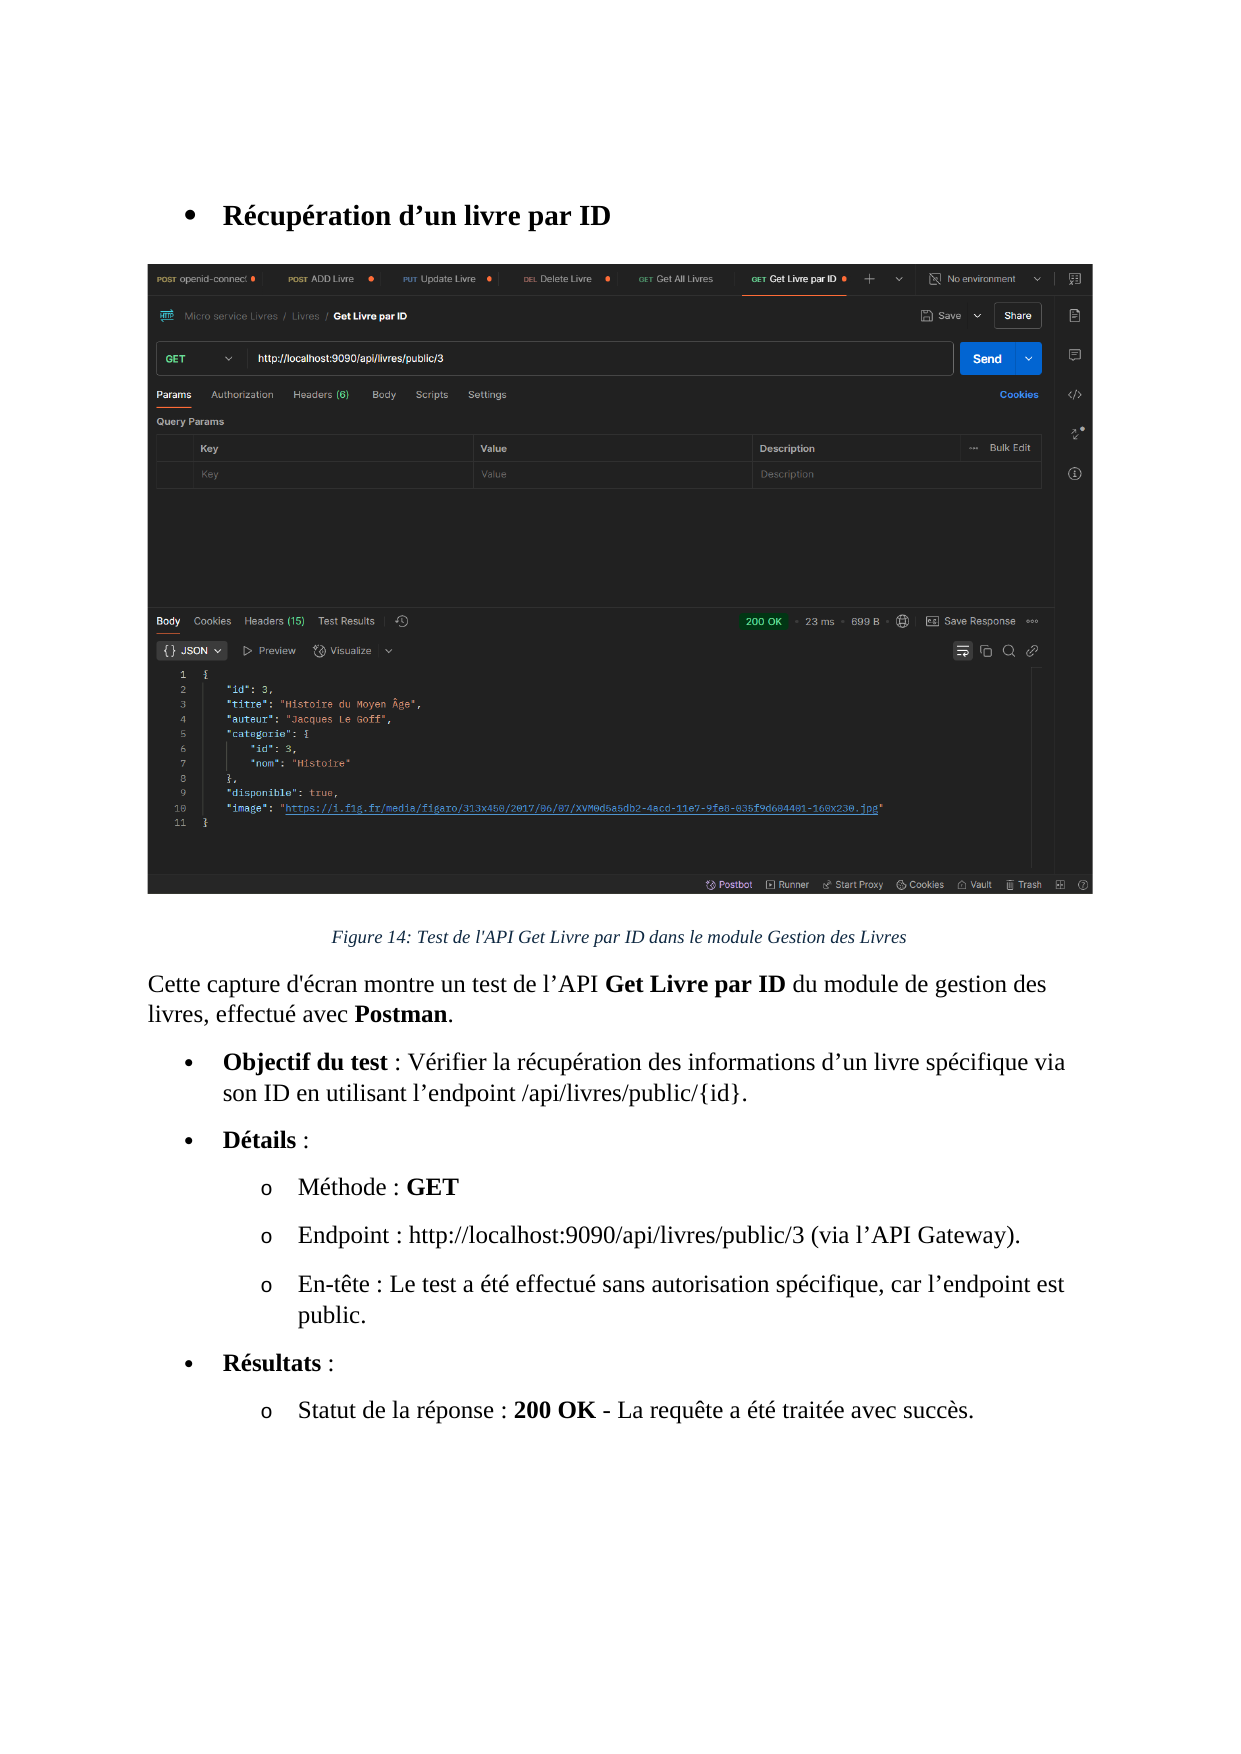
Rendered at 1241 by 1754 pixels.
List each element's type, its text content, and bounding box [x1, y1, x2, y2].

list Méthode : GET [260, 1172, 1093, 1202]
list Détails : [185, 1125, 1093, 1154]
list Récupération d’un livre par ID [185, 198, 1093, 231]
text Cette capture d'écran montre un test de l’API Get Livre par ID du module de gestion des livres, effectué avec Postman. [148, 969, 1093, 1028]
list Objectif du test : Vérifier la récupération des informations d’un livre spécifique via son ID en utilisant l’endpoint /api/livres/public/{id}. [185, 1047, 1093, 1106]
list En-tête : Le test a été effectué sans autorisation spécifique, car l’endpoint est public. [260, 1269, 1093, 1329]
text Figure 14: Test de l'API Get Livre par ID dans le module Gestion des Livres [148, 926, 1093, 948]
list Endpoint : http://localhost:9090/api/livres/public/3 (via l’API Gateway). [260, 1221, 1093, 1250]
list Statut de la réponse : 200 OK - La requête a été traitée avec succès. [260, 1395, 1093, 1425]
list Résultats : [185, 1348, 1093, 1377]
